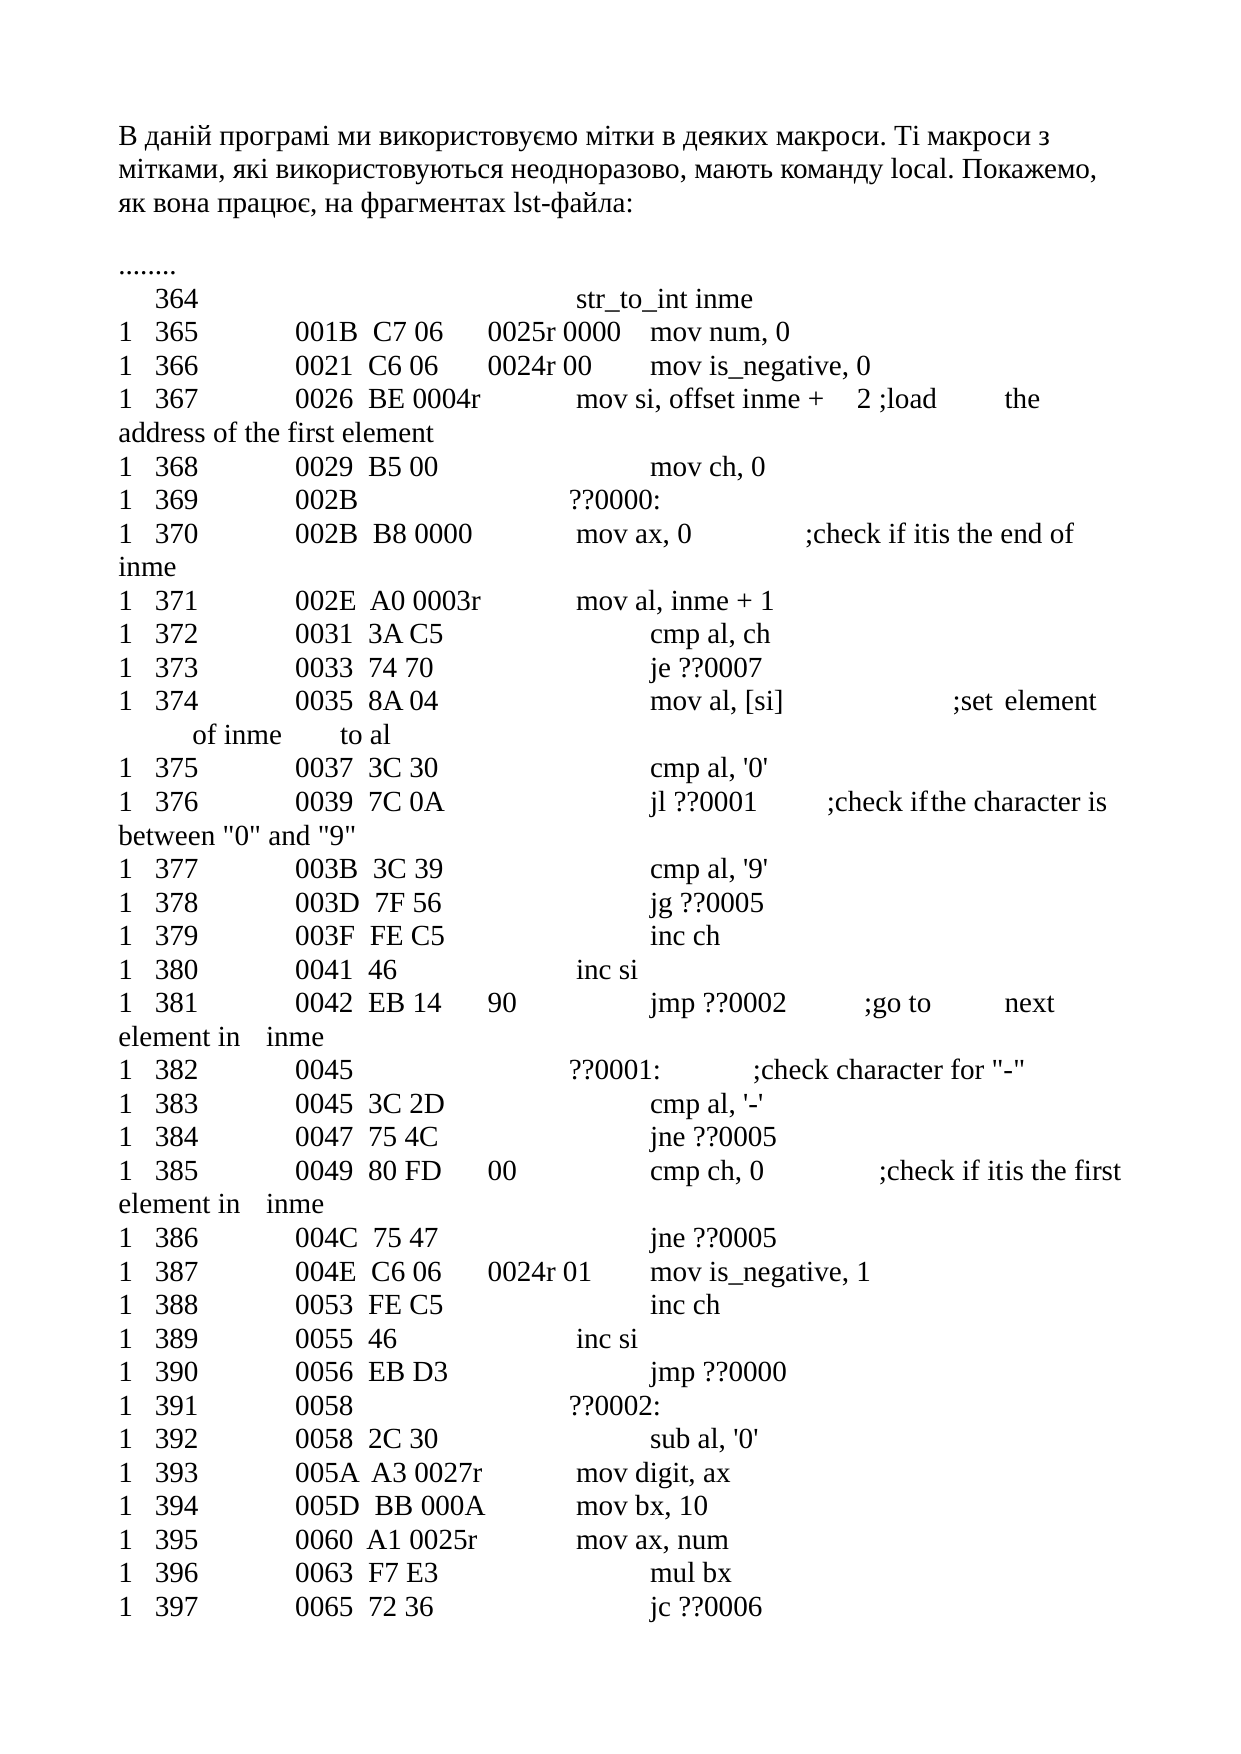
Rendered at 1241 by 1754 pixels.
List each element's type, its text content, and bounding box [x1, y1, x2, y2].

text 1 375 0037 3C 30 cmp al, '0' [118, 751, 1122, 784]
text 1 392 0058 2C 30 sub al, '0' [118, 1421, 1122, 1455]
text 1 385 0049 80 FD 00 cmp ch, 0 ;check if it is the first element in inme [118, 1153, 1122, 1220]
text 1 378 003D 7F 56 jg ??0005 [118, 885, 1122, 918]
text 1 391 0058 ??0002: [118, 1388, 1122, 1421]
text 1 370 002B B8 0000 mov ax, 0 ;check if it is the end of inme [118, 516, 1122, 583]
text 1 395 0060 A1 0025r mov ax, num [118, 1522, 1122, 1556]
text 1 397 0065 72 36 jc ??0006 [118, 1589, 1122, 1623]
text 1 368 0029 B5 00 mov ch, 0 [118, 449, 1122, 482]
text 1 367 0026 BE 0004r mov si, offset inme + 2 ;load the address of the first element [118, 382, 1122, 449]
text 1 382 0045 ??0001: ;check character for "-" [118, 1052, 1122, 1086]
text 1 374 0035 8A 04 mov al, [si] ;set element of inme to al [118, 683, 1122, 751]
text 1 371 002E A0 0003r mov al, inme + 1 [118, 583, 1122, 616]
text 1 373 0033 74 70 je ??0007 [118, 650, 1122, 683]
text 1 380 0041 46 inc si [118, 952, 1122, 985]
text 1 387 004E C6 06 0024r 01 mov is_negative, 1 [118, 1254, 1122, 1287]
text 1 377 003B 3C 39 cmp al, '9' [118, 851, 1122, 885]
text 1 389 0055 46 inc si [118, 1321, 1122, 1354]
text 1 381 0042 EB 14 90 jmp ??0002 ;go to next element in inme [118, 985, 1122, 1052]
text 1 366 0021 C6 06 0024r 00 mov is_negative, 0 [118, 348, 1122, 382]
text 364 str_to_int inme [118, 281, 1122, 314]
text 1 388 0053 FE C5 inc ch [118, 1287, 1122, 1321]
text 1 372 0031 3A C5 cmp al, ch [118, 616, 1122, 650]
text 1 393 005A A3 0027r mov digit, ax [118, 1455, 1122, 1488]
text 1 386 004C 75 47 jne ??0005 [118, 1220, 1122, 1254]
text 1 394 005D BB 000A mov bx, 10 [118, 1488, 1122, 1522]
text В даній програмі ми використовуємо мітки в деяких макроси. Ті макроси з мітками, які використовуються неодноразово, мають команду local. Покажемо, як вона працює, на фрагментах lst-файла: [118, 118, 1122, 219]
text 1 379 003F FE C5 inc ch [118, 918, 1122, 952]
text 1 396 0063 F7 E3 mul bx [118, 1556, 1122, 1589]
text 1 369 002B ??0000: [118, 482, 1122, 516]
text 1 384 0047 75 4C jne ??0005 [118, 1119, 1122, 1153]
text 1 390 0056 EB D3 jmp ??0000 [118, 1354, 1122, 1388]
text 1 365 001B C7 06 0025r 0000 mov num, 0 [118, 314, 1122, 348]
text ........ [118, 247, 1122, 281]
text 1 383 0045 3C 2D cmp al, '-' [118, 1086, 1122, 1119]
text 1 376 0039 7C 0A jl ??0001 ;check if the character is between "0" and "9" [118, 784, 1122, 851]
